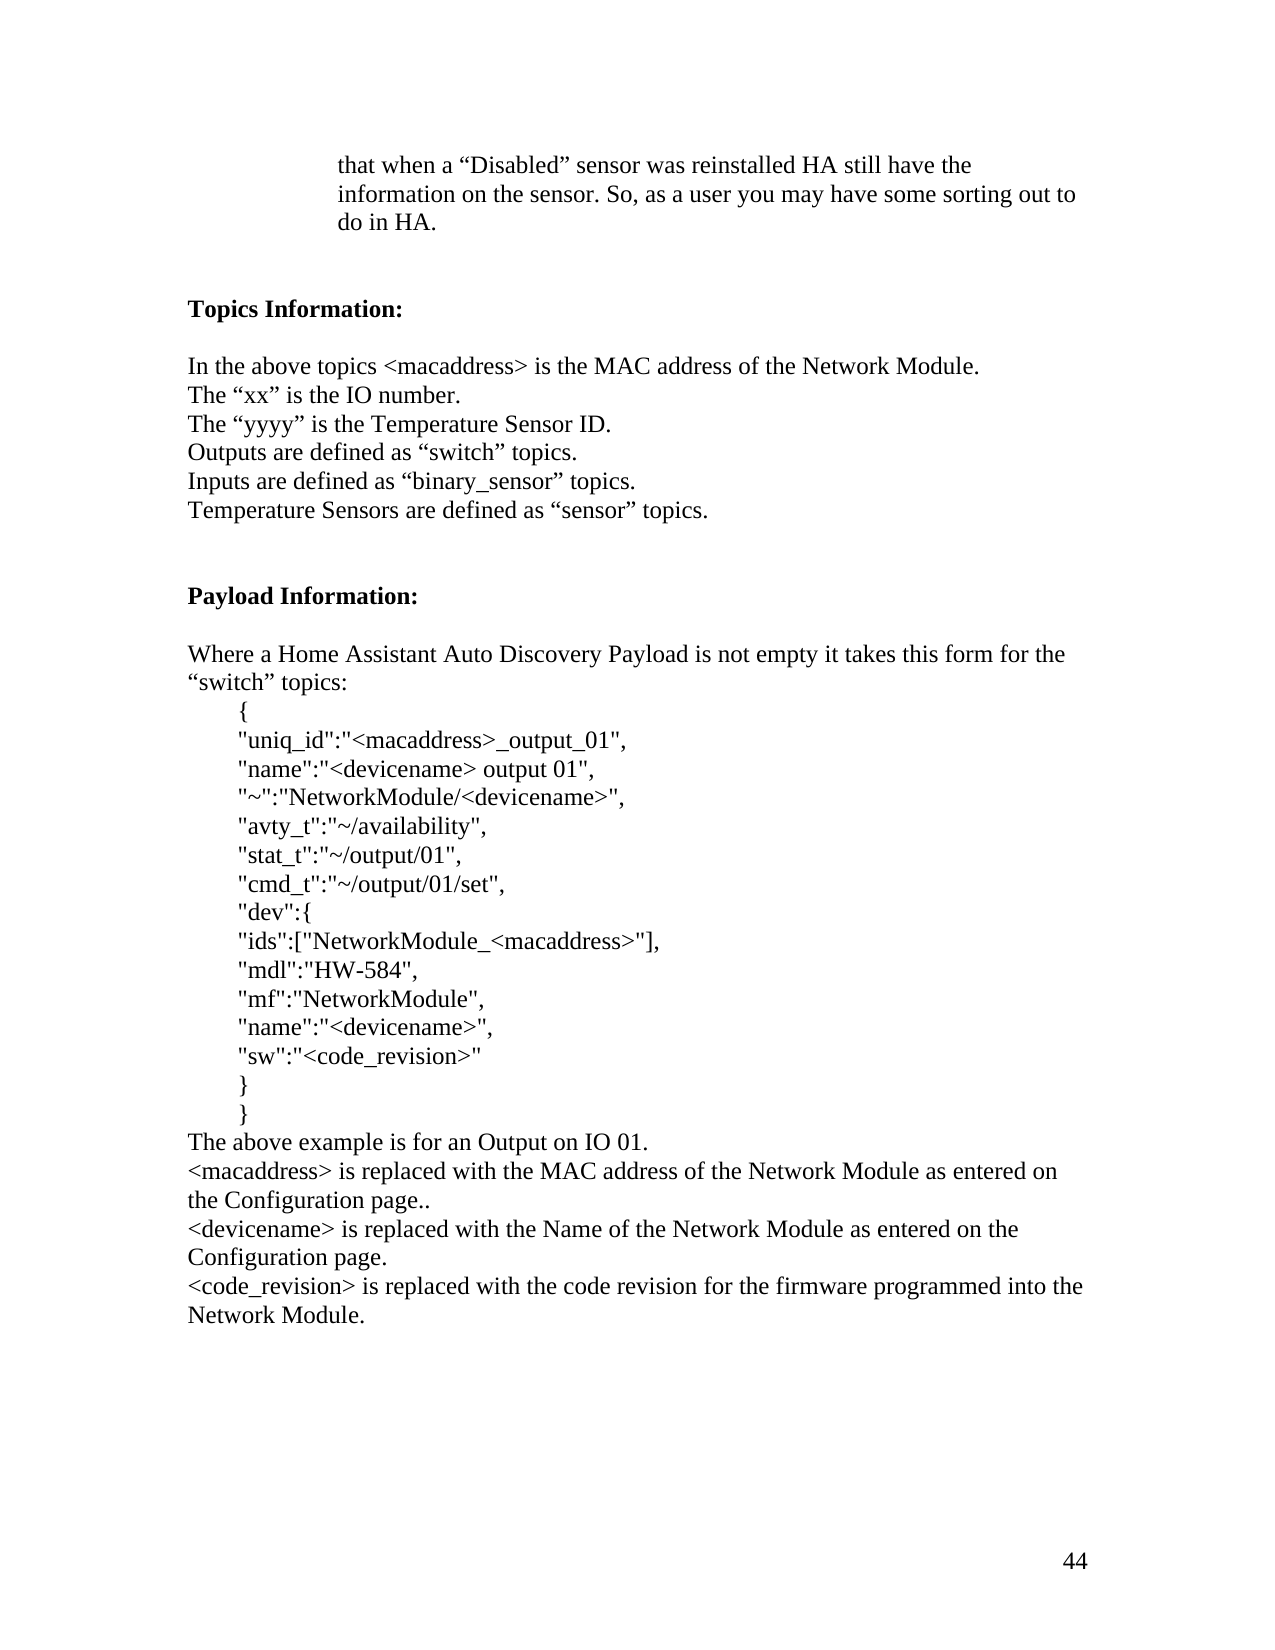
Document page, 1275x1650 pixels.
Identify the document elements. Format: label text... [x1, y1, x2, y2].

text Payload Information: [187, 581, 1087, 610]
text { [187, 696, 1087, 725]
text "uniq_id":"<macaddress>_output_01", [187, 725, 1087, 754]
text "mdl":"HW-584", [187, 955, 1087, 984]
text "sw":"<code_revision>" [187, 1041, 1087, 1070]
text "mf":"NetworkModule", [187, 984, 1087, 1012]
text The “xx” is the IO number. [187, 380, 1087, 409]
text } [187, 1070, 1087, 1099]
text Topics Information: [187, 294, 1087, 322]
text "~":"NetworkModule/<devicename>", [187, 782, 1087, 811]
text In the above topics <macaddress> is the MAC address of the Network Module. [187, 351, 1087, 380]
text <code_revision> is replaced with the code revision for the firmware programmed into the Network Module. [187, 1271, 1087, 1329]
text Where a Home Assistant Auto Discovery Payload is not empty it takes this form for the “switch” topics: [187, 639, 1087, 696]
text "name":"<devicename>", [187, 1012, 1087, 1041]
text } [187, 1099, 1087, 1127]
text that when a “Disabled” sensor was reinstalled HA still have the information on the sensor. So, as a user you may have some sorting out to do in HA. [337, 150, 1087, 236]
text The “yyyy” is the Temperature Sensor ID. [187, 409, 1087, 437]
text <macaddress> is replaced with the MAC address of the Network Module as entered on the Configuration page.. [187, 1156, 1087, 1214]
text "dev":{ [187, 897, 1087, 926]
text "cmd_t":"~/output/01/set", [187, 869, 1087, 897]
text Inputs are defined as “binary_sensor” topics. [187, 466, 1087, 495]
text Outputs are defined as “switch” topics. [187, 437, 1087, 466]
text <devicename> is replaced with the Name of the Network Module as entered on the Configuration page. [187, 1214, 1087, 1271]
text "stat_t":"~/output/01", [187, 840, 1087, 869]
text "avty_t":"~/availability", [187, 811, 1087, 840]
text Temperature Sensors are defined as “sensor” topics. [187, 495, 1087, 524]
text The above example is for an Output on IO 01. [187, 1127, 1087, 1156]
text "name":"<devicename> output 01", [187, 754, 1087, 782]
text "ids":["NetworkModule_<macaddress>"], [187, 926, 1087, 955]
